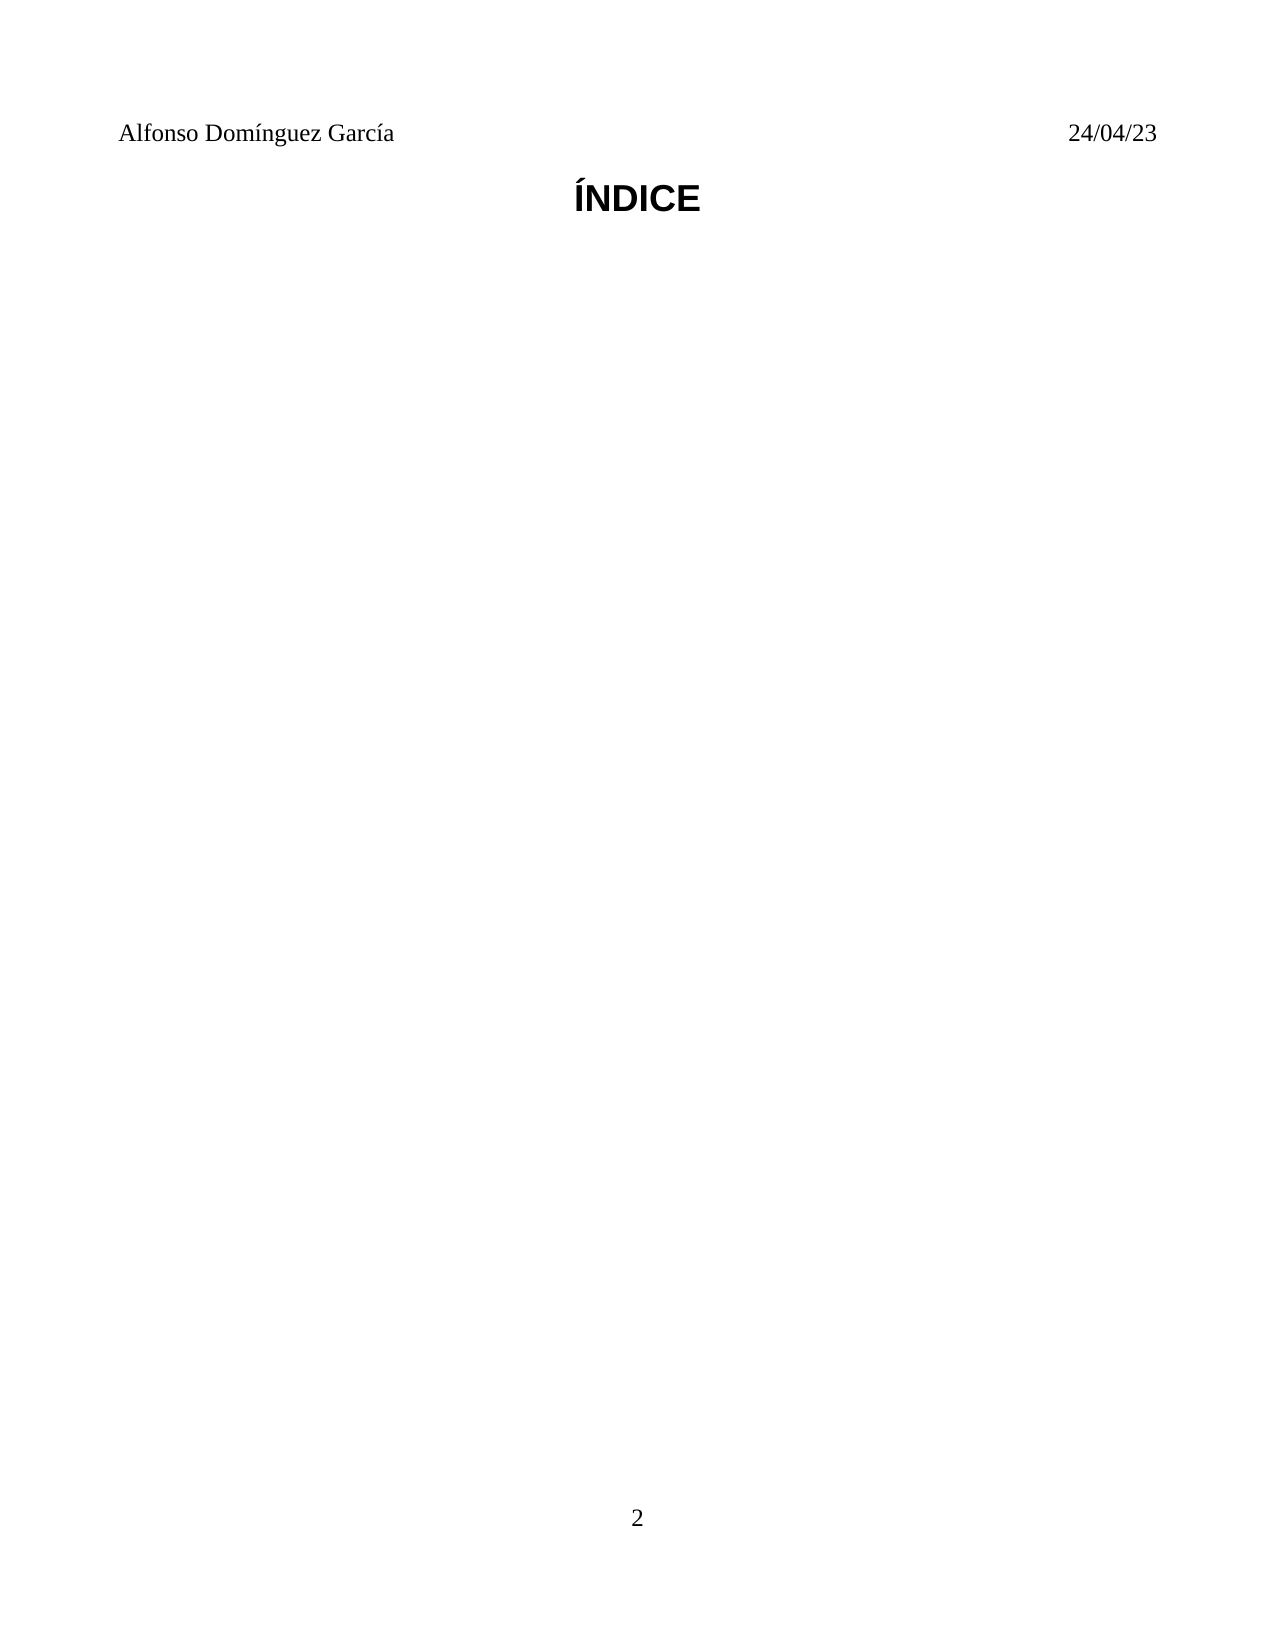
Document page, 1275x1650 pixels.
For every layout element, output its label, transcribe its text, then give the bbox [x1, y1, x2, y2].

text ÍNDICE [118, 176, 1157, 219]
